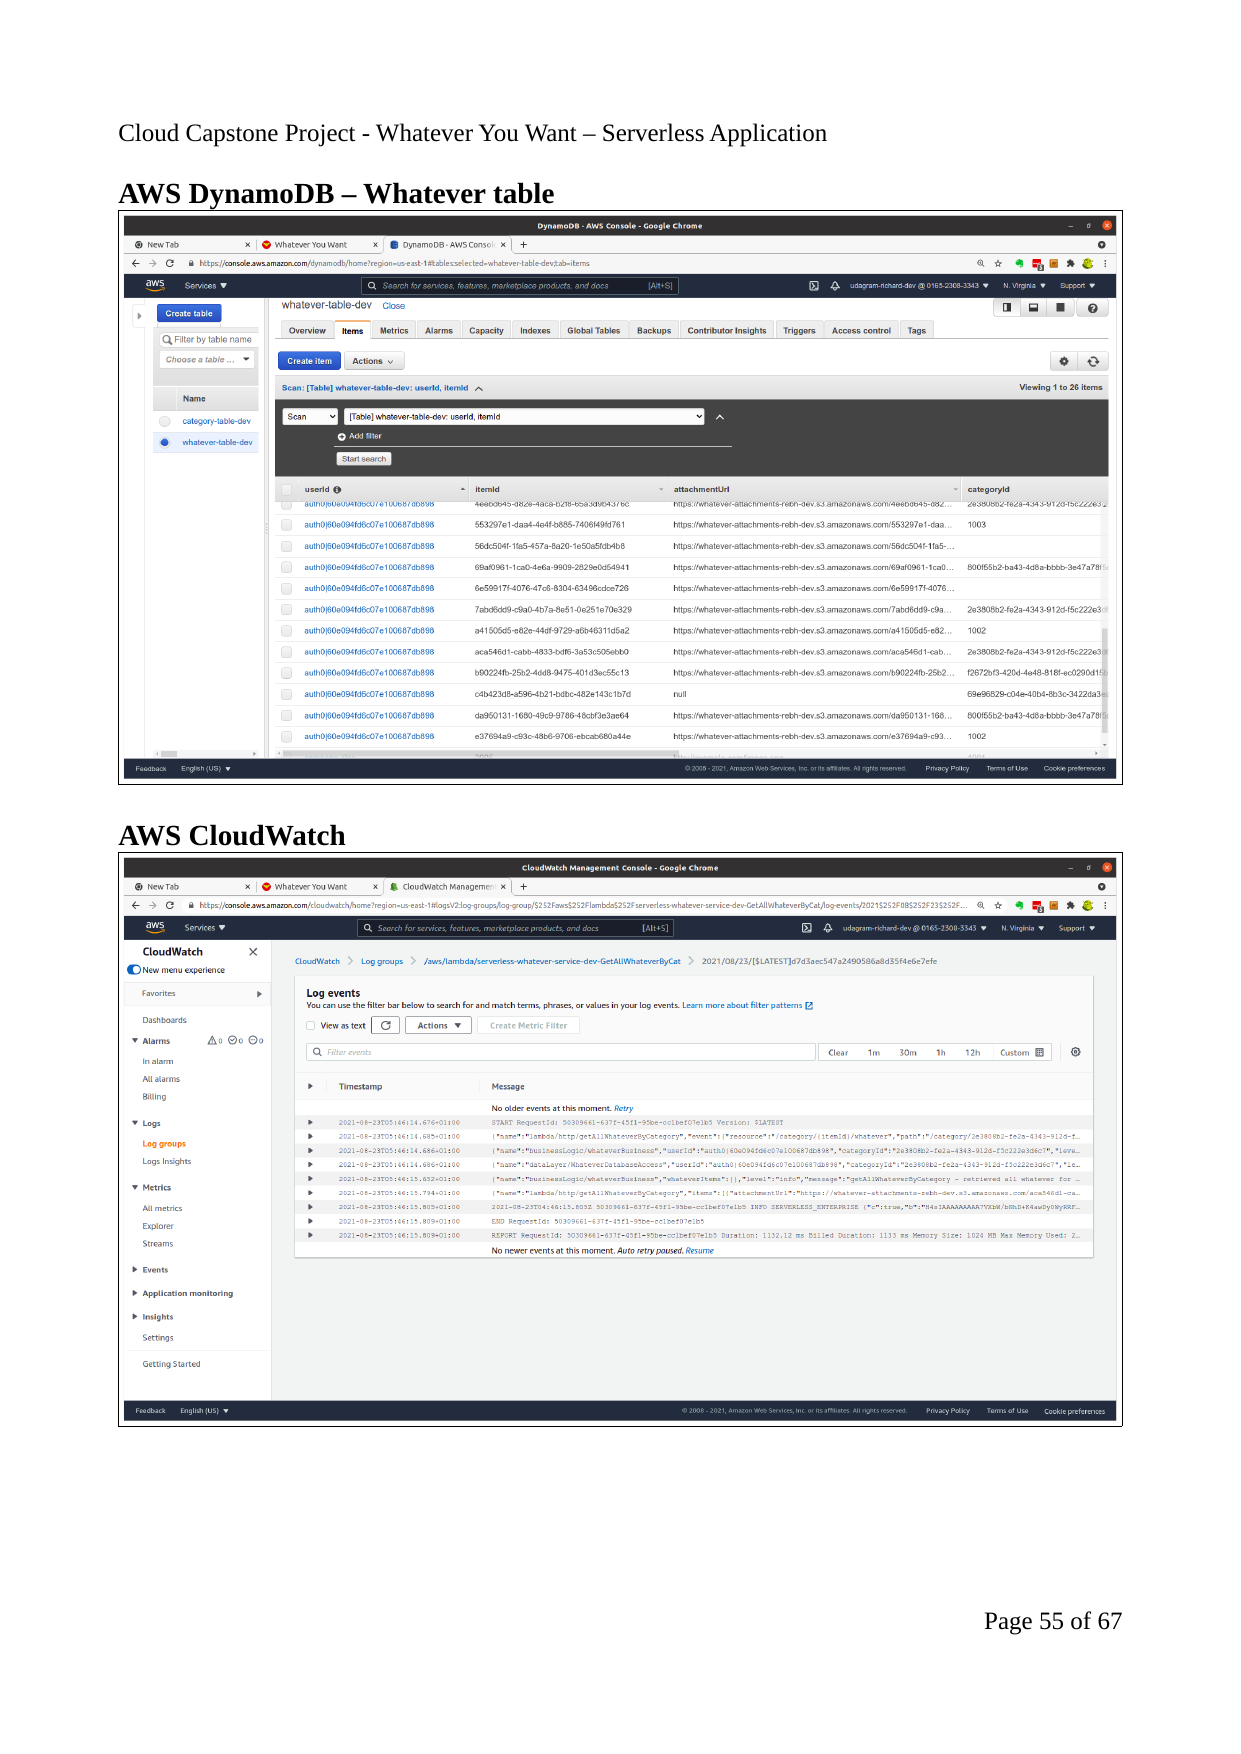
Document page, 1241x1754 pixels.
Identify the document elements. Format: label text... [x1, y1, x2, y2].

picture [123, 857, 1117, 1421]
table_header [119, 853, 1122, 1426]
subtitle AWS CloudWatch [118, 818, 1122, 852]
picture [123, 215, 1117, 779]
table_header [119, 211, 1122, 784]
subtitle AWS DynamoDB – Whatever table [118, 176, 1122, 210]
